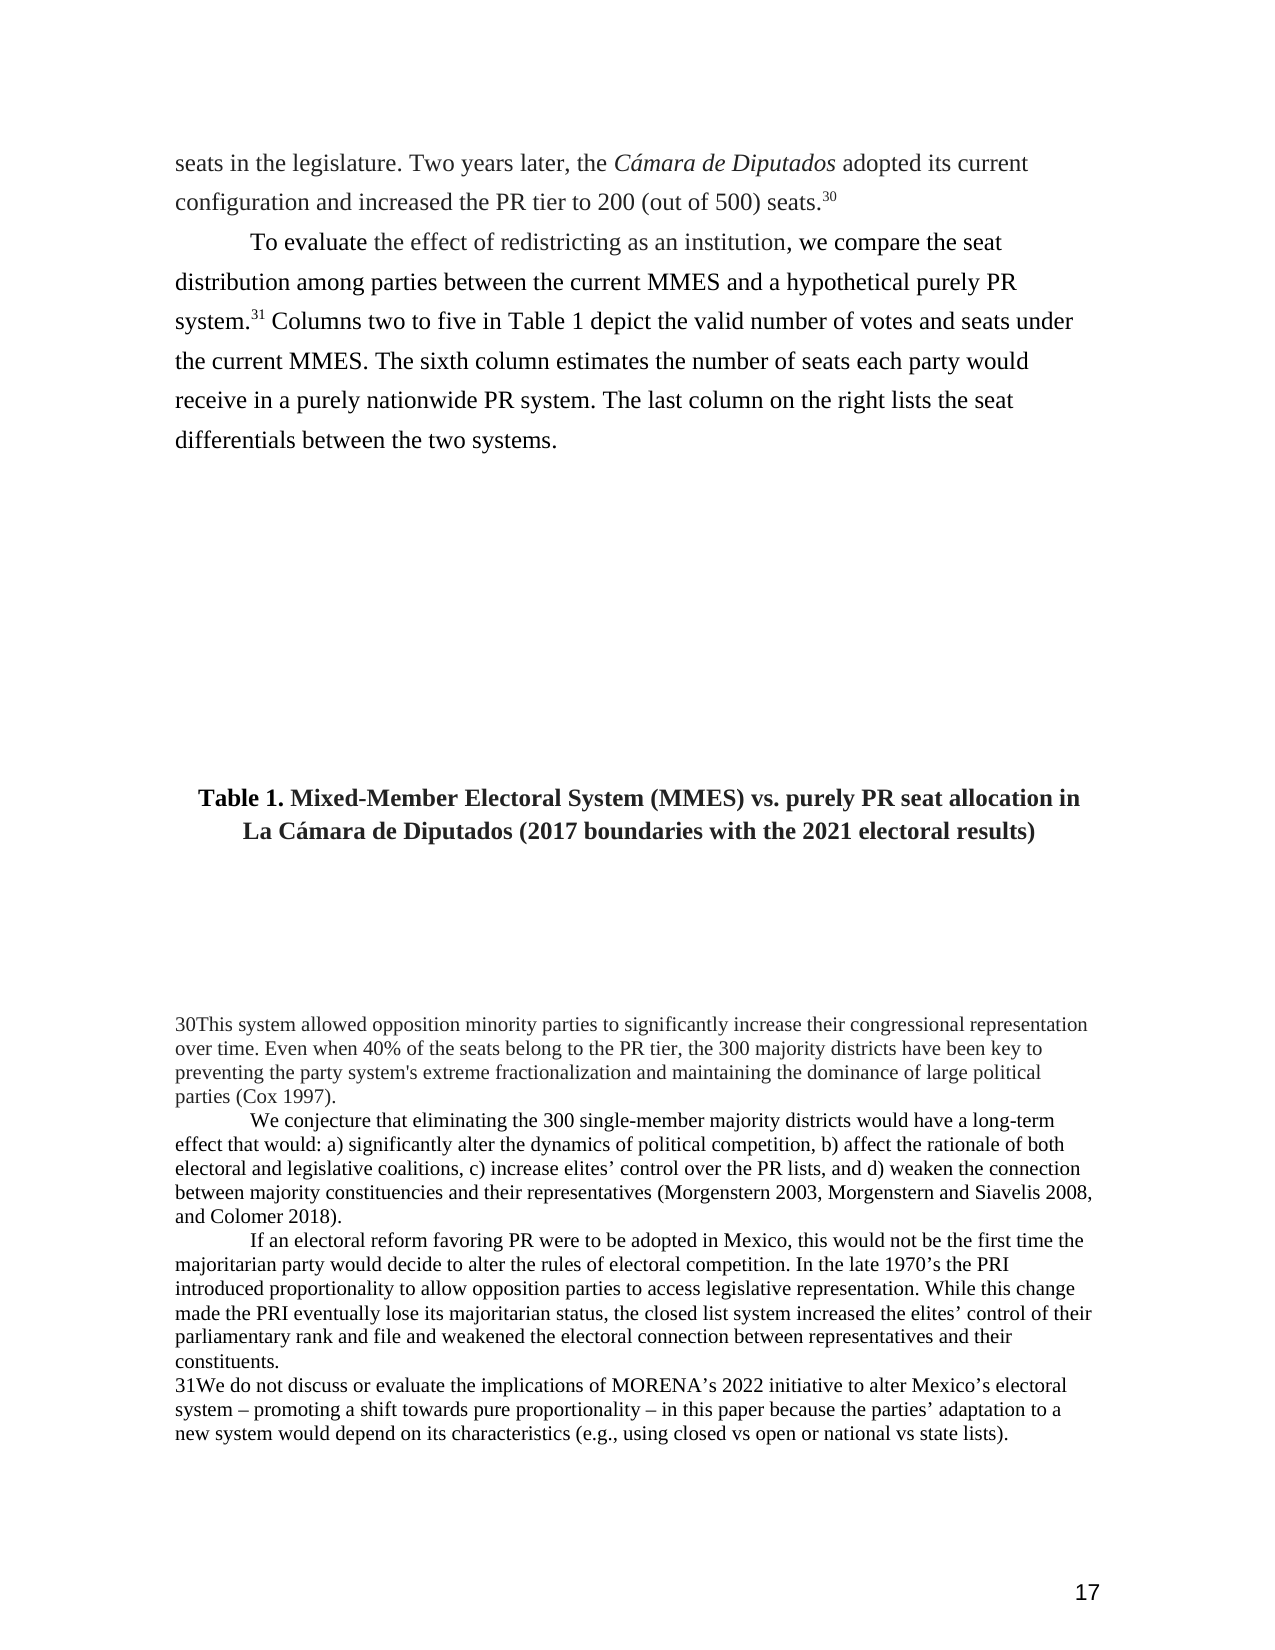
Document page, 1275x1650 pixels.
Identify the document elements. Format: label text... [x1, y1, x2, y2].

text To evaluate the effect of redistricting as an institution, we compare the seat distribution among parties between the current MMES and a hypothetical purely PR system. Columns two to five in Table 1 depict the valid number of votes and seats under the current MMES. The sixth column estimates the number of seats each party would receive in a purely nationwide PR system. The last column on the right lists the seat differentials between the two systems. [175, 227, 1100, 454]
text We conjecture that eliminating the 300 single-member majority districts would have a long-term effect that would: a) significantly alter the dynamics of political competition, b) affect the rationale of both electoral and legislative coalitions, c) increase elites’ control over the PR lists, and d) weaken the connection between majority constituencies and their representatives (Morgenstern 2003, Morgenstern and Siavelis 2008, and Colomer 2018). [175, 1108, 1100, 1228]
text This system allowed opposition minority parties to significantly increase their congressional representation over time. Even when 40% of the seats belong to the PR tier, the 300 majority districts have been key to preventing the party system's extreme fractionalization and maintaining the dominance of large political parties (Cox 1997). [175, 1012, 1100, 1108]
text If an electoral reform favoring PR were to be adopted in Mexico, this would not be the first time the majoritarian party would decide to alter the rules of electoral competition. In the late 1970’s the PRI introduced proportionality to allow opposition parties to access legislative representation. While this change made the PRI eventually lose its majoritarian status, the closed list system increased the elites’ control of their parliamentary rank and file and weakened the electoral connection between representatives and their constituents. [175, 1228, 1100, 1373]
text We do not discuss or evaluate the implications of MORENA’s 2022 initiative to alter Mexico’s electoral system – promoting a shift towards pure proportionality – in this paper because the parties’ adaptation to a new system would depend on its characteristics (e.g., using closed vs open or national vs state lists). [175, 1373, 1100, 1445]
text seats in the legislature. Two years later, the Cámara de Diputados adopted its current configuration and increased the PR tier to 200 (out of 500) seats. [175, 148, 1100, 216]
table_header Table 1. Mixed-Member Electoral System (MMES) vs. purely PR seat allocation in La Cámara de Diputados (2017 boundaries with the 2021 electoral results) [178, 781, 1100, 888]
